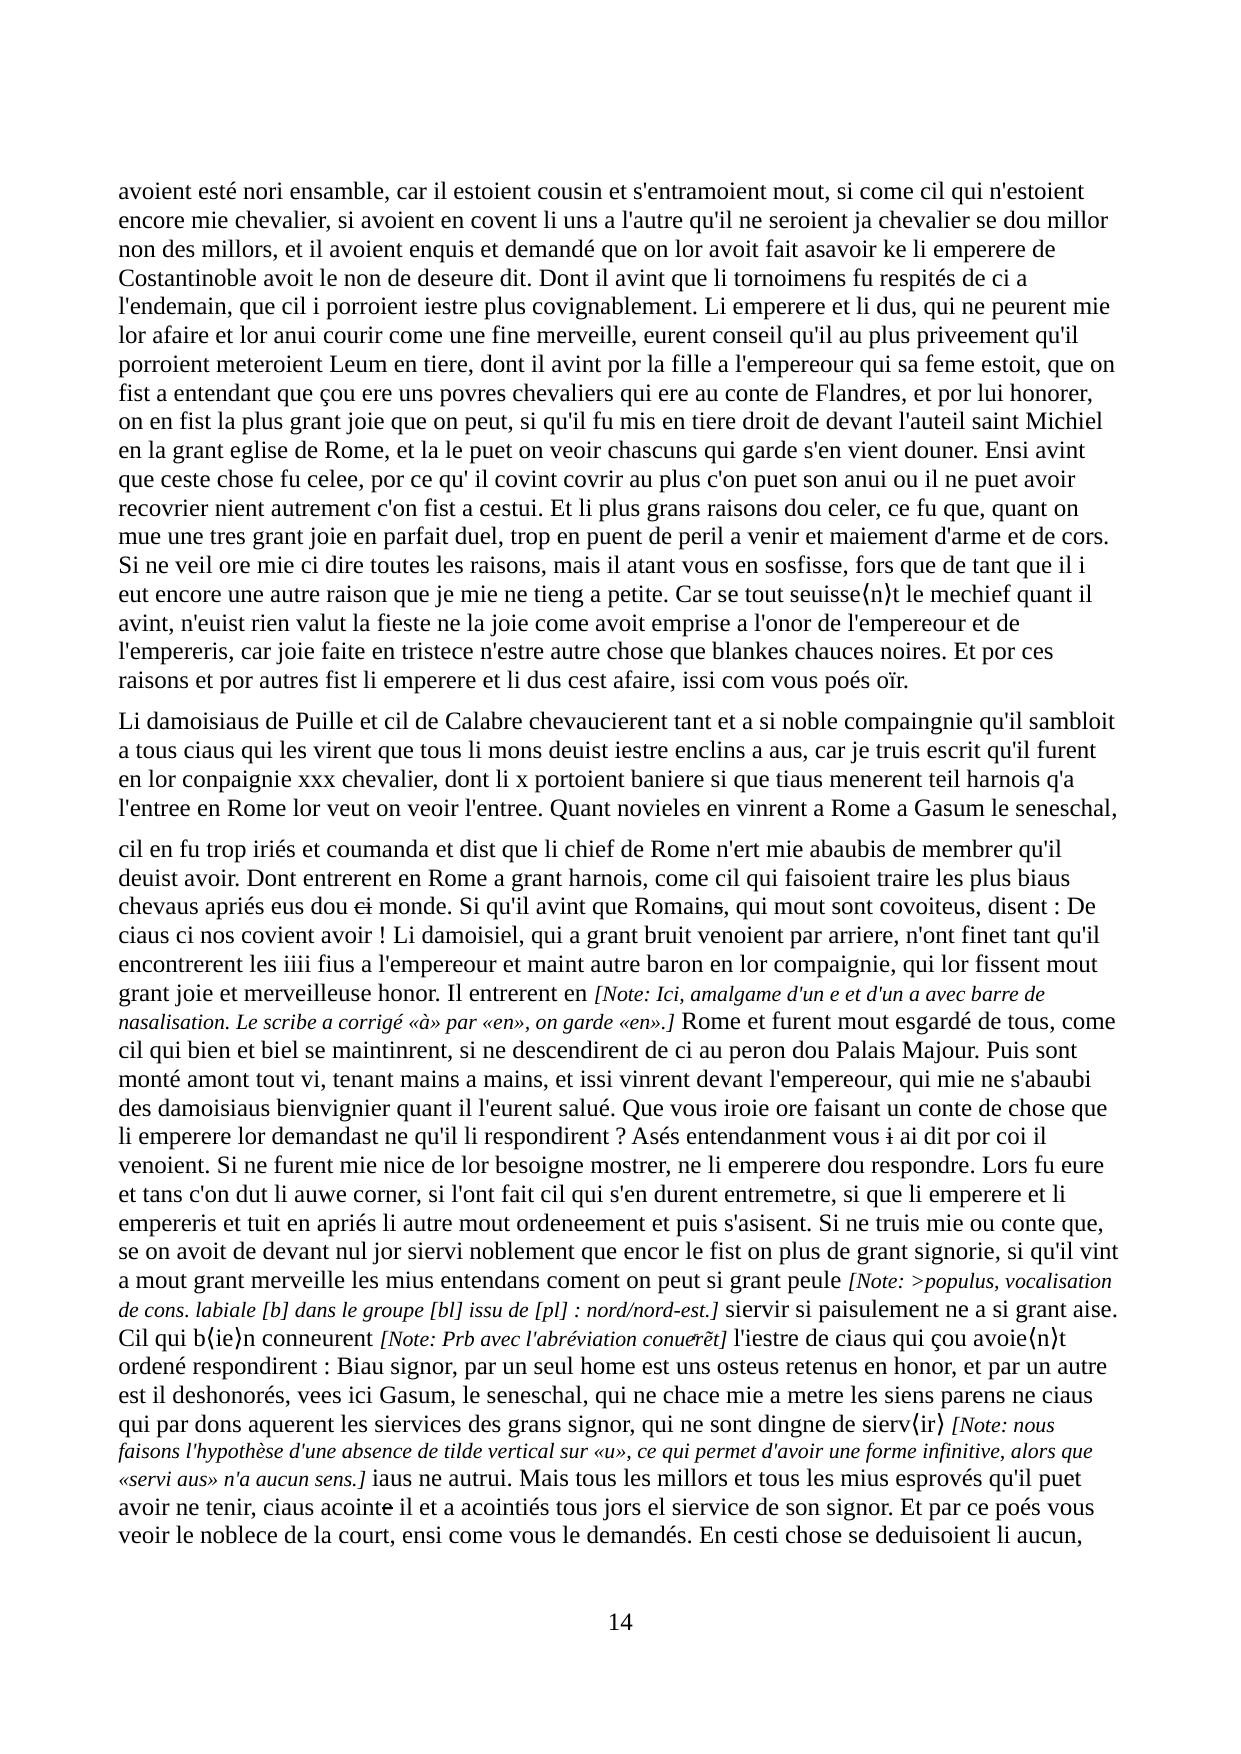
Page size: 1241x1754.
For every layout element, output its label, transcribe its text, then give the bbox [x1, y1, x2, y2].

text Quant li empereris et ses ii filles eurent alé lor tour, si fu eure d'aler reposer selonc çou qu'il eurent a faire a l'endemain. Et atant se sont li baron trait as osteus et prisent repos, li uns plus et li autres mains. De çou il avint que Dorus eut mout a penser qu'il peuist a l'e⟨n⟩demain faire chose dont li emperere se tenist apaiiet. Il avoit fait venir les chevalier Leum devant lui et lor avoit dit coment il voloit armes porter en la samblance de Leum lor signor, et quil ne s'abaubesisent mie, car il ne descroisteroit mie son pris, mais qu'il i tenist metre sa vie. Il li avoient dit que de çou ne s'esmaïst mie, il li seroient sovent et menut ⟨et⟩ priés, mais gardast qu'il fuist montés as guise. Il dist que de çou ne se doutoit il mie, que il avoit teil cheval que il ne cuidoit mie que il en tout le jor li deuist faillir, se il ne li failloit lui. Ceste parole oï uns Hainnuhiers, qui mout prisa le mot que Dorus avoit dit, et dist : Sire, se jou estoie ausi riche hom et de la vostre valor come vous iestes, mout aroie chier un teil cheval et mout l'ameroie. Adont esgarda Dorus celui, si le vit aorné de toute biauté et de jone aé et dist : Et jou veil que vous l'aiiés, et puis me dirés qui vous iestes. Dont ne s'abaubi mie cil. Anchois se traist viers lui et li dist : Ha ! Sire, la vostre franchise ne se puet covrir, mais ma fole covoitise si m'a descouviert a ce que vous avés oït. Bien oï, dist Dorus, a vostre raison que vous dou tout n'iestes mie a prendre. Mais vostre non veil jou savoir et en queil liu vous fustes nés. Sire, dist cil, je fui nés en la marche de Hainnau, fius a un vavasor de povre non et d'asés petit afaire, et je meime sui apielés Hainnaus. Hainnau, dist Dorus, je vous pri que vous me soiiés priés a l'enconmencier dou tournoi. Dont l'en volt cil aler au piet quant Dorus l'embracha et dist : Alé huimais a l'osteil, car ausi en est il tans. Adont prist chascuns congiet et s'en sont atant parti. A l'endemain eut grant bruit aval Rome ou chascuns s'aprestoit de çou qu'il peurent selonc çou qu'il furent. Si ne puis ore mie raconter son erement, car il n'est afaire ne raisons ne l'ensaigne mie. Anchois veil venir a l'empereour et au duc Borleum, qui ne s'atirent mie de porter armes a celui jor. Lors fissent venir tous les grans signor qui armes devoient porter a celi jornee. Se n'i eut mout de ciaus de coi jou n'ai encore fait mension, car il vint noviele que uns damoisiaus de Pulle qui avoit esté fius au noble Sinador, qui jadis avoit esté compains d'armes au boin seneschal de Rome, icil fu apielé Galiens, et uns autres qui fius estoit au prince de Calabre, qui avoit non Pierchemons, cil doi avoient esté nori ensamble, car il estoient cousin et s'entramoient mout, si come cil qui n'estoient encore mie chevalier, si avoient en covent li uns a l'autre qu'il ne seroient ja chevalier se dou millor non des millors, et il avoient enquis et demandé que on lor avoit fait asavoir ke li emperere de Costantinoble avoit le non de deseure dit. Dont il avint que li tornoimens fu respités de ci a l'endemain, que cil i porroient iestre plus covignablement. Li emperere et li dus, qui ne peurent mie lor afaire et lor anui courir come une fine merveille, eurent conseil qu'il au plus priveement qu'il porroient meteroient Leum en tiere, dont il avint por la fille a l'empereour qui sa feme estoit, que on fist a entendant que çou ere uns povres chevaliers qui ere au conte de Flandres, et por lui honorer, on en fist la plus grant joie que on peut, si qu'il fu mis en tiere droit de devant l'auteil saint Michiel en la grant eglise de Rome, et la le puet on veoir chascuns qui garde s'en vient douner. Ensi avint que ceste chose fu celee, por ce qu' il covint covrir au plus c'on puet son anui ou il ne puet avoir recovrier nient autrement c'on fist a cestui. Et li plus grans raisons dou celer, ce fu que, quant on mue une tres grant joie en parfait duel, trop en puent de peril a venir et maiement d'arme et de cors. Si ne veil ore mie ci dire toutes les raisons, mais il atant vous en sosfisse, fors que de tant que il i eut encore une autre raison que je mie ne tieng a petite. Car se tout seuisse⟨n⟩t le mechief quant il avint, n'euist rien valut la fieste ne la joie come avoit emprise a l'onor de l'empereour et de l'empereris, car joie faite en tristece n'estre autre chose que blankes chauces noires. Et por ces raisons et por autres fist li emperere et li dus cest afaire, issi com vous poés oïr. [118, 176, 1122, 550]
text cil en fu trop iriés et coumanda et dist que li chief de Rome n'ert mie abaubis de membrer qu'il deuist avoir. Dont entrerent en Rome a grant harnois, come cil qui faisoient traire les plus biaus chevaus apriés eus dou ci monde. Si qu'il avint que Romains, qui mout sont covoiteus, disent : De ciaus ci nos covient avoir ! Li damoisiel, qui a grant bruit venoient par arriere, n'ont finet tant qu'il encontrerent les iiii fius a l'empereour et maint autre baron en lor compaignie, qui lor fissent mout grant joie et merveilleuse honor. Il entrerent en [Note: Ici, amalgame d'un e et d'un a avec barre de nasalisation. Le scribe a corrigé «à» par «en», on garde «en».] Rome et furent mout esgardé de tous, come cil qui bien et biel se maintinrent, si ne descendirent de ci au peron dou Palais Majour. Puis sont monté amont tout vi, tenant mains a mains, et issi vinrent devant l'empereour, qui mie ne s'abaubi des damoisiaus bienvignier quant il l'eurent salué. Que vous iroie ore faisant un conte de chose que li emperere lor demandast ne qu'il li respondirent ? Asés entendanment vous i ai dit por coi il venoient. Si ne furent mie nice de lor besoigne mostrer, ne li emperere dou respondre. Lors fu eure et tans c'on dut li auwe corner, si l'ont fait cil qui s'en durent entremetre, si que li emperere et li empereris et tuit en apriés li autre mout ordeneement et puis s'asisent. Si ne truis mie ou conte que, se on avoit de devant nul jor siervi noblement que encor le fist on plus de grant signorie, si qu'il vint a mout grant merveille les mius entendans coment on peut si grant peule [Note: >populus, vocalisation de cons. labiale [b] dans le groupe [bl] issu de [pl] : nord/nord-est.] siervir si paisulement ne a si grant aise. Cil qui b⟨ie⟩n conneurent [Note: Prb avec l'abréviation conueͬrẽt] l'iestre de ciaus qui çou avoie⟨n⟩t ordené respondirent : Biau signor, par un seul home est uns osteus retenus en honor, et par un autre est il deshonorés, vees ici Gasum, le seneschal, qui ne chace mie a metre les siens parens ne ciaus qui par dons aquerent les siervices des grans signor, qui ne sont dingne de sierv⟨ir⟩ [Note: nous faisons l'hypothèse d'une absence de tilde vertical sur «u», ce qui permet d'avoir une forme infinitive, alors que «servi aus» n'a aucun sens.] iaus ne autrui. Mais tous les millors et tous les mius esprovés qu'il puet avoir ne tenir, ciaus acointe il et a acointiés tous jors el siervice de son signor. Et par ce poés vous veoir le noblece de la court, ensi come vous le demandés. En cesti chose se deduisoient li aucun, non mie sans plus en boire ne en mengier. Car il est a savoir as plus gentius homes qu'il sacent au jor d'ui [Note: On garde la forme analytique pour une oeuvre de la fin du 13e siècle : Marchello-Nizia, Christiane. « La sémantique des démonstratifs en ancien français : une neutralisation en progrès ? », Langue française, vol. 141, no. 1, 2004, pp. 69-84.] c'uns hom destruit un osteil, et uns autres le retient. [118, 690, 1122, 1517]
text Ensi fu ceste chose deseure nomee, siervie et honoree de tous, et avint que, quant on deut siervit et les napes furent traites, ii menestreil s'abandounerent de viler sons prouvenciaus, et en la fin dissent une chaçon de court en chantant en lor vieles et de si noble maniere et de si mervilleusement boin estrument que tuit cil qui les entendirent n'avoient oï si bien chanter. A ce que il eurent lor chançon finee et il disoient lor issue, estemevos un liuon qui estoit desloiiés du travail ou il ert mis por çou qu'il ne feist mal a chascun. Lors se sont tuit desairiet por le paour de lui. Li emperere, qui amoit le liuon et qui l'avoit fait amener de Costantinoble a Rome, ausi come cil est en l'istoire, sailli em piés et vint en la court aval ou il avoit un chevalier qui ne savoit mie que li emperere l'amast ensi come il faisoit. Cil avoit une espee et jete son brac mantiel entor son brac, et voloit movoir au liuon et li liuons a lui quant li emperere s'escria : Compains, compains, mar vous avenroit ! Lors se mist li liuons a merci et envint viers l'empereour les menus saus, et puis se mist a ses piés ausi humlement come il peut mius. [118, 1529, 1122, 1558]
text Li damoisiaus de Puille et cil de Calabre chevaucierent tant et a si noble compaingnie qu'il sambloit a tous ciaus qui les virent que tous li mons deuist iestre enclins a aus, car je truis escrit qu'il furent en lor conpaignie xxx chevalier, dont li x portoient baniere si que tiaus menerent teil harnois q'a l'entree en Rome lor veut on veoir l'entree. Quant novieles en vinrent a Rome a Gasum le seneschal, [118, 563, 1122, 678]
